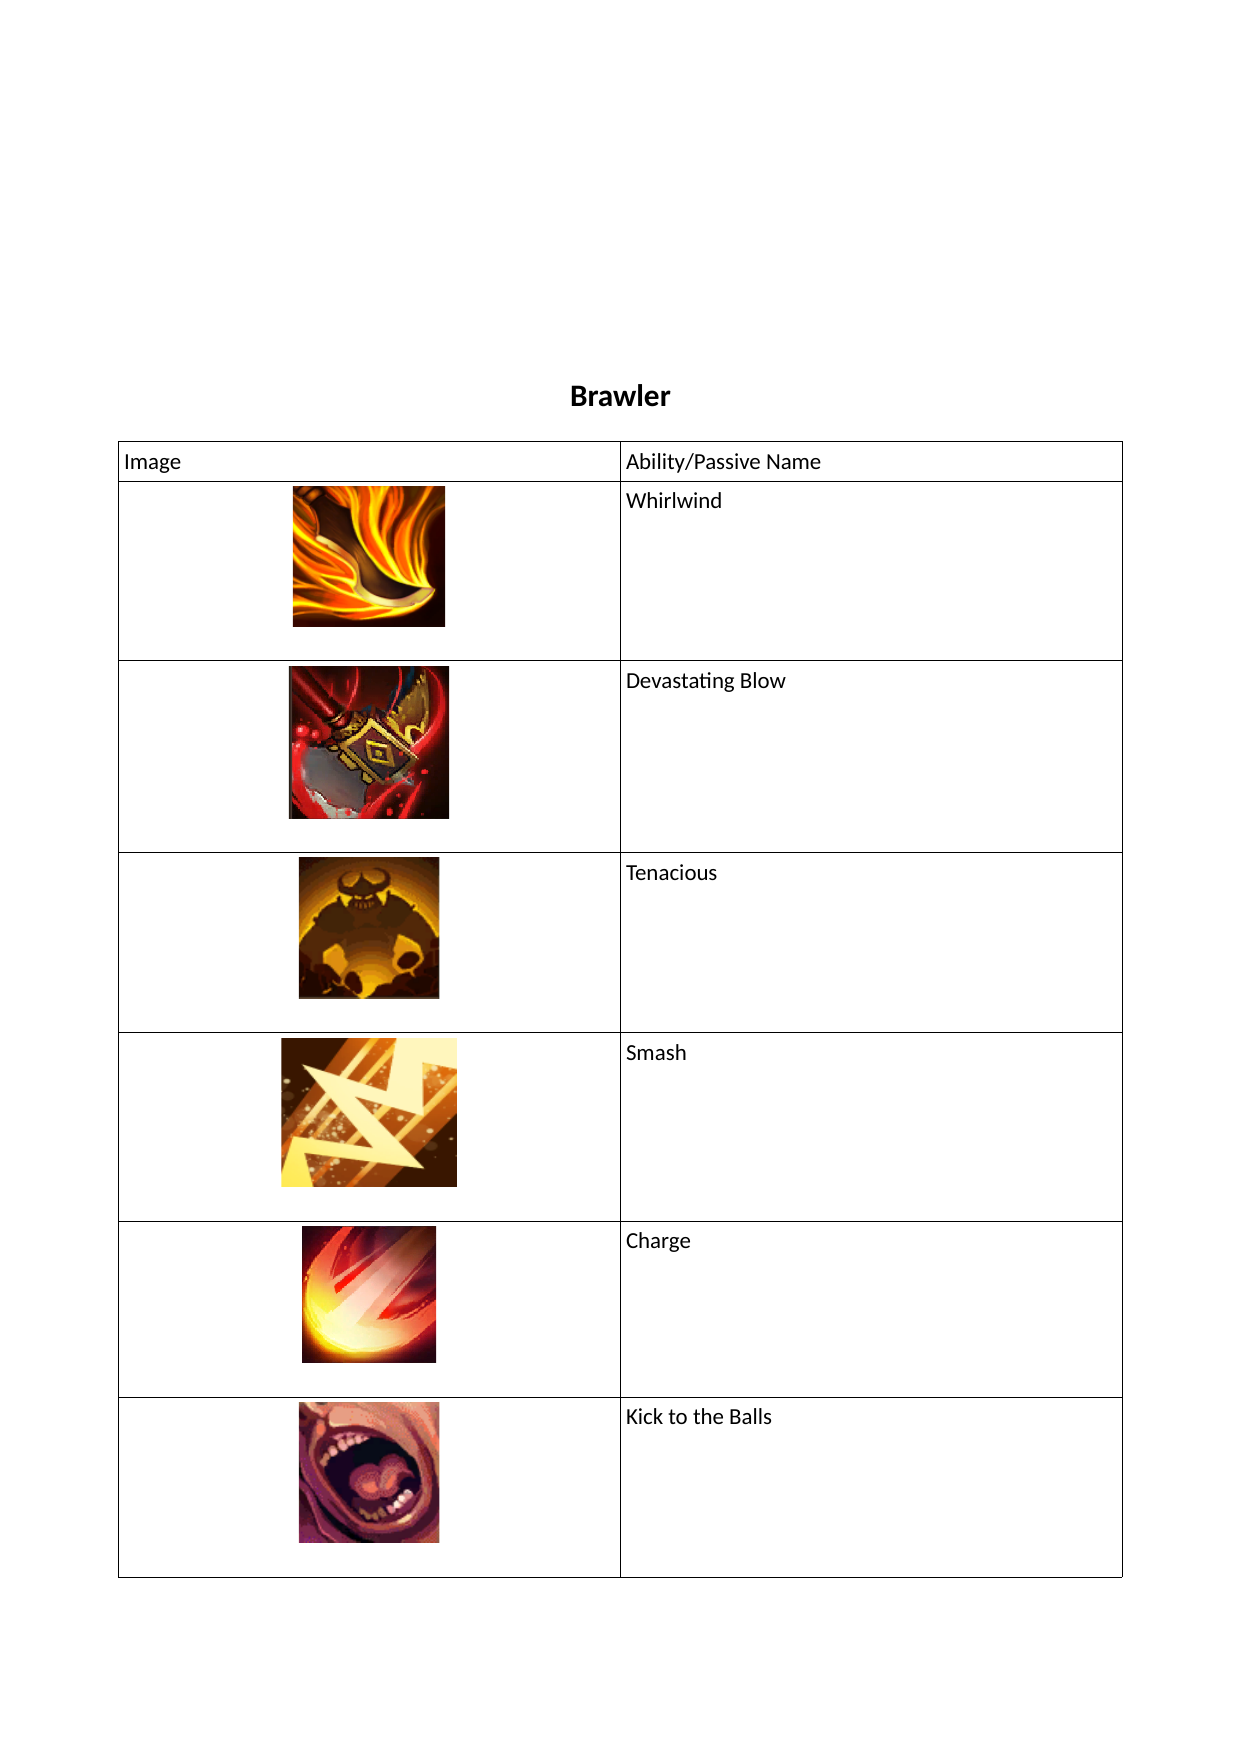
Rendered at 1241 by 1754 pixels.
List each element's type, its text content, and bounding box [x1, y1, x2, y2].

table_cell Tenacious [621, 853, 1122, 1032]
picture [302, 1226, 437, 1363]
table_cell [119, 1403, 620, 1577]
table_cell [119, 1222, 620, 1397]
table_cell Smash [621, 1033, 1122, 1221]
table_header Ability/Passive Name [621, 442, 1122, 481]
text Brawler [118, 376, 1122, 414]
picture [292, 486, 446, 627]
table_header Image [119, 442, 620, 481]
picture [298, 857, 440, 999]
table_cell [119, 482, 620, 660]
picture [281, 1038, 457, 1187]
table_cell Charge [621, 1222, 1122, 1397]
table_cell [119, 999, 620, 1032]
table_cell Whirlwind [621, 482, 1122, 660]
table_cell [119, 1398, 620, 1402]
table_cell [119, 853, 620, 998]
table_cell Kick to the Balls [621, 1398, 1122, 1577]
table_cell [119, 661, 620, 852]
table_cell Devastating Blow [621, 661, 1122, 852]
table_cell [119, 1033, 620, 1221]
picture [298, 1402, 440, 1543]
picture [288, 666, 450, 819]
